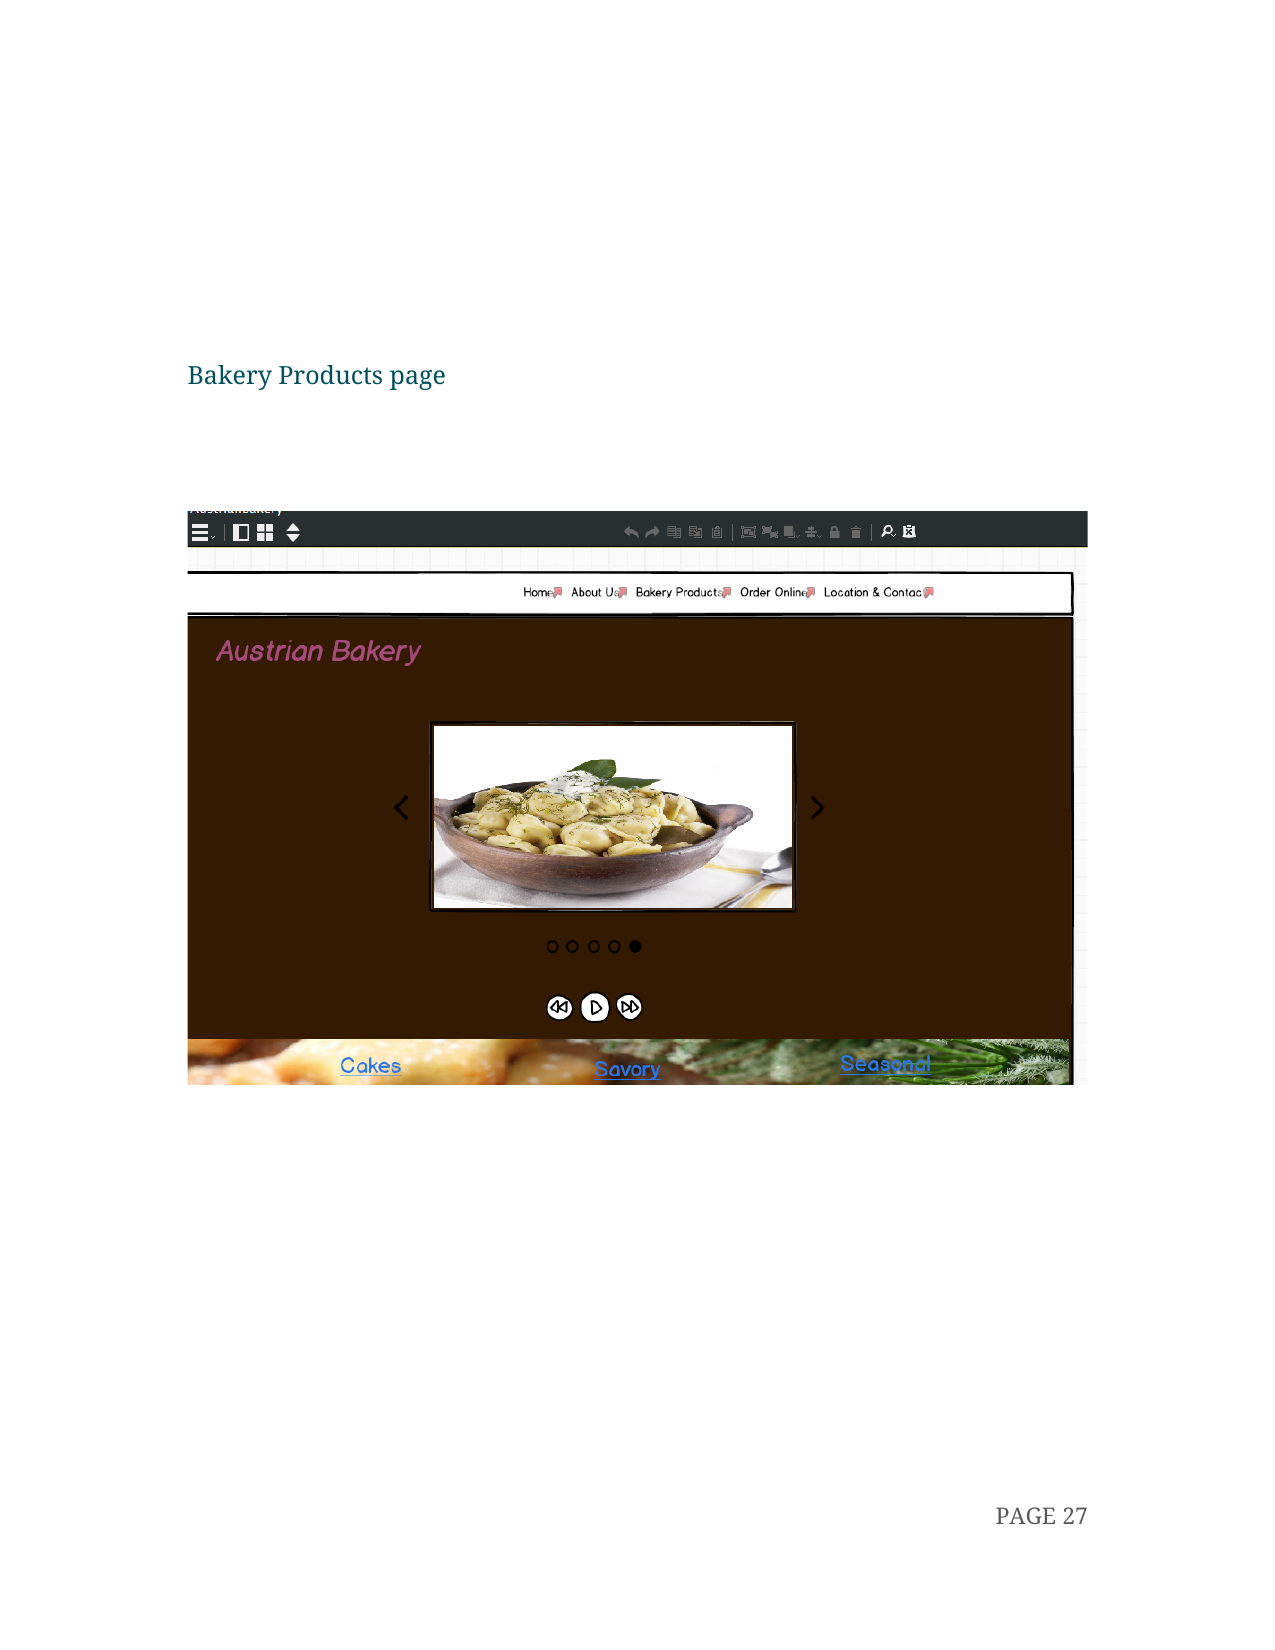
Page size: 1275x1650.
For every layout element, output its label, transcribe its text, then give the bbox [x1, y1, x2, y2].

text Bakery Products page [187, 358, 1087, 392]
